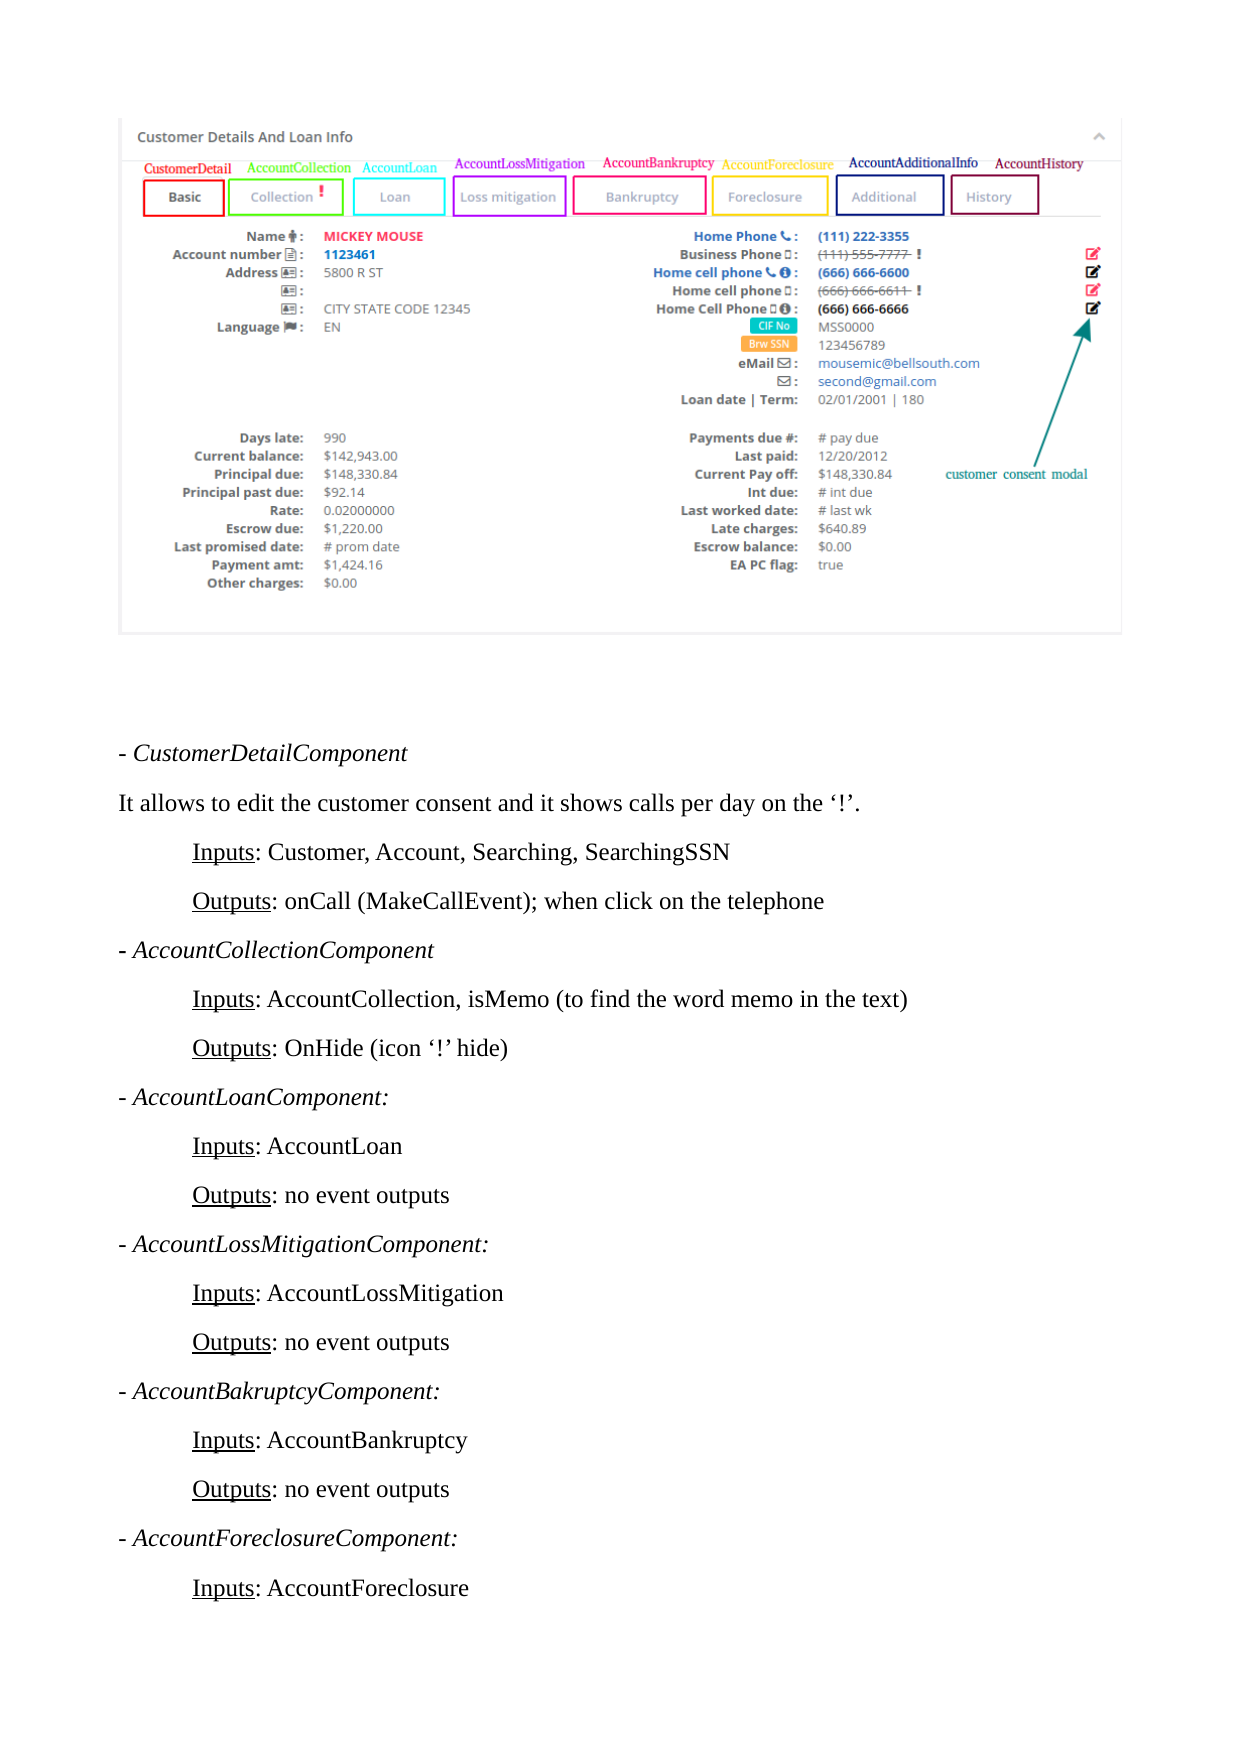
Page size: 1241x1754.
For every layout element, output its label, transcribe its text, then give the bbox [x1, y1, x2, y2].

text Inputs: AccountLossMitigation [118, 1278, 1122, 1307]
text - AccountBakruptcyComponent: [118, 1376, 1122, 1405]
text Inputs: AccountForeclosure [118, 1573, 1122, 1601]
text Outputs: no event outputs [118, 1327, 1122, 1356]
text - AccountForeclosureComponent: [118, 1523, 1122, 1552]
text Outputs: onCall (MakeCallEvent); when click on the telephone [118, 886, 1122, 914]
text Inputs: AccountLoan [118, 1131, 1122, 1160]
text Outputs: no event outputs [118, 1474, 1122, 1503]
text Inputs: AccountCollection, isMemo (to find the word memo in the text) [118, 984, 1122, 1013]
text Inputs: AccountBankruptcy [118, 1425, 1122, 1454]
text It allows to edit the customer consent and it shows calls per day on the ‘!’. [118, 788, 1122, 816]
text - AccountCollectionComponent [118, 935, 1122, 963]
text Outputs: no event outputs [118, 1180, 1122, 1209]
text - AccountLoanComponent: [118, 1082, 1122, 1111]
text - AccountLossMitigationComponent: [118, 1229, 1122, 1258]
text - CustomerDetailComponent [118, 738, 1122, 767]
picture [118, 118, 1123, 635]
text Outputs: OnHide (icon ‘!’ hide) [118, 1033, 1122, 1062]
text Inputs: Customer, Account, Searching, SearchingSSN [118, 837, 1122, 865]
